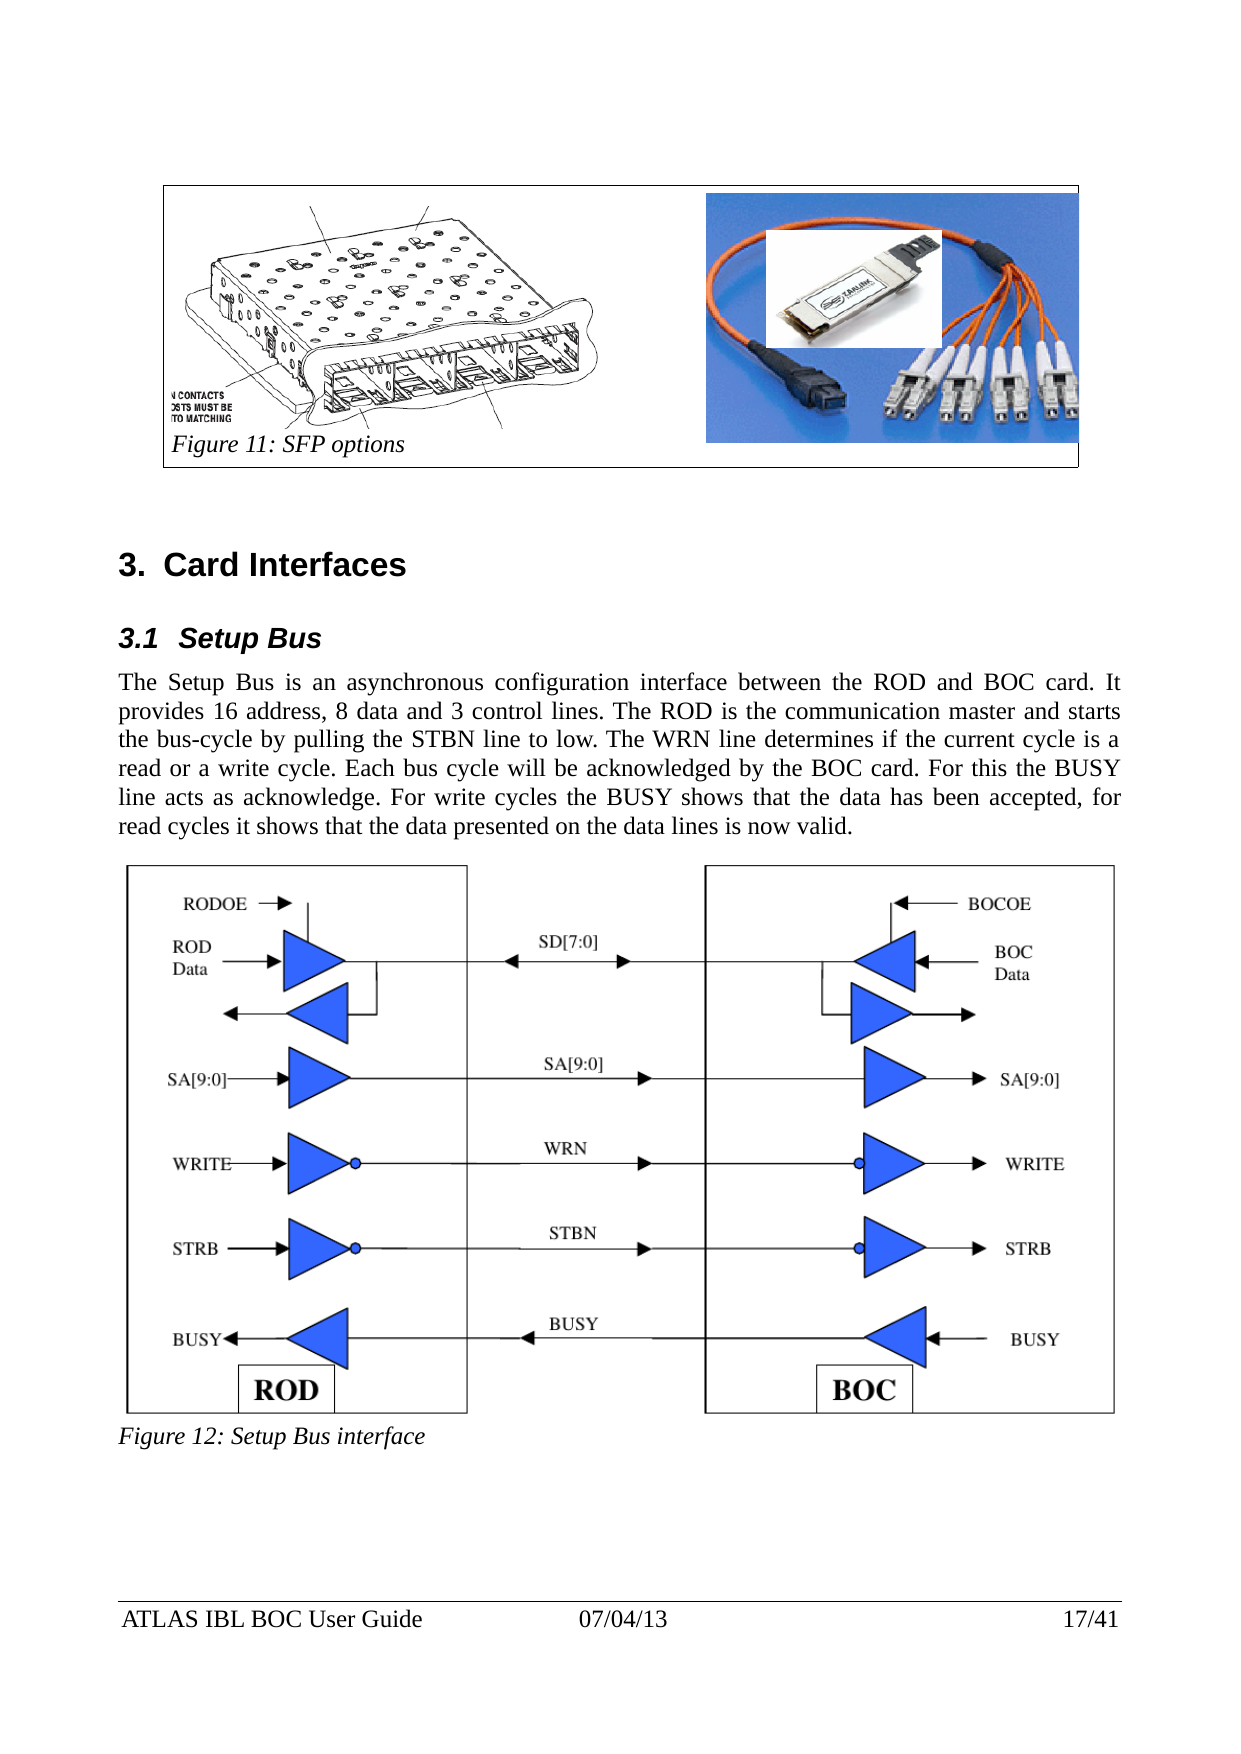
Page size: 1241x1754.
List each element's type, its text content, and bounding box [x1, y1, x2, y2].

text The Setup Bus is an asynchronous configuration interface between the ROD and BOC card. It provides 16 address, 8 data and 3 control lines. The ROD is the communication master and starts the bus-cycle by pulling the STBN line to low. The WRN line determines if the current cycle is a read or a write cycle. Each bus cycle will be acknowledged by the BOC card. For this the BUSY line acts as acknowledge. For write cycles the BUSY shows that the data has been accepted, for read cycles it shows that the data presented on the data lines is now valid. [118, 667, 1122, 839]
picture [171, 206, 612, 429]
subtitle Card Interfaces [118, 545, 1122, 583]
text Figure 11: SFP options [171, 206, 1069, 458]
text [118, 850, 1122, 862]
subtitle Setup Bus [118, 621, 1122, 654]
text Figure 12: Setup Bus interface [118, 1422, 1122, 1450]
picture [118, 862, 1123, 1422]
picture [706, 193, 1080, 443]
